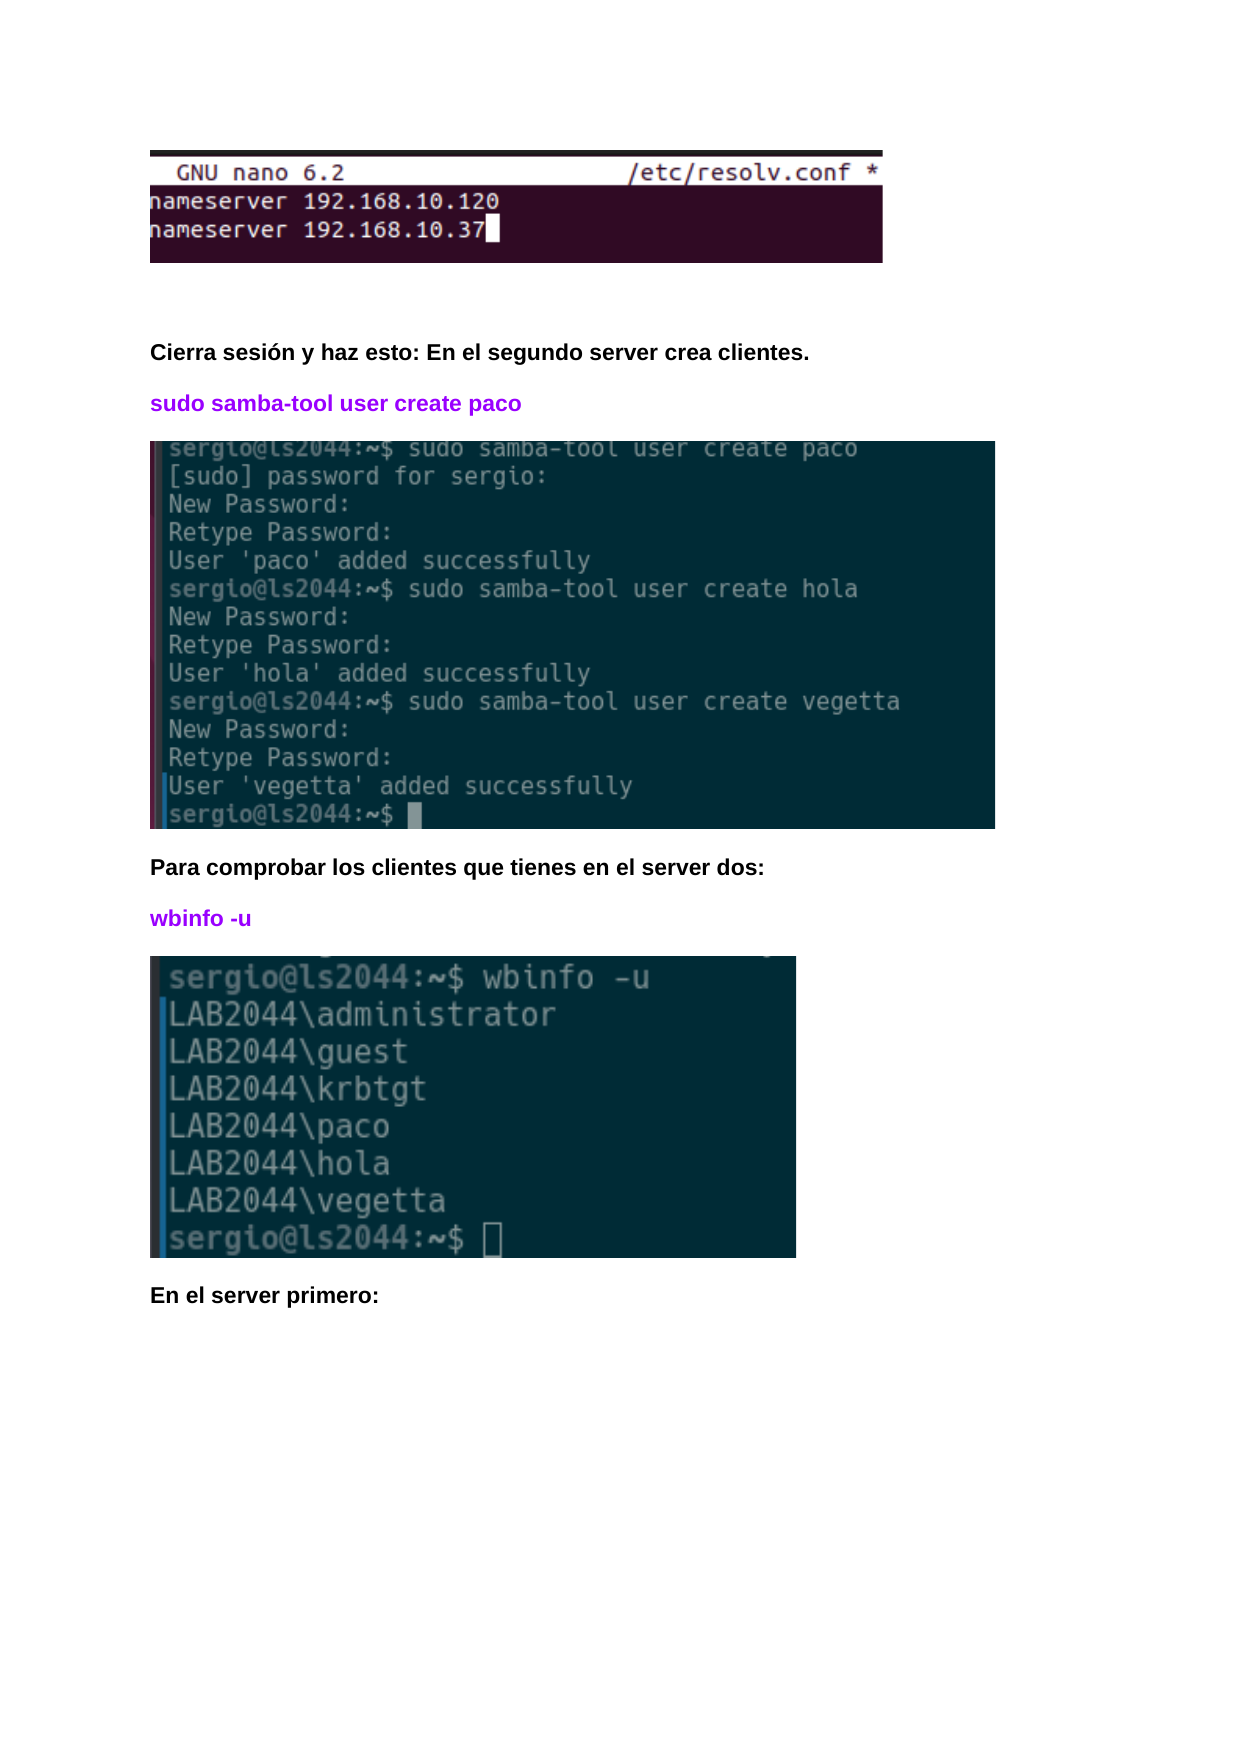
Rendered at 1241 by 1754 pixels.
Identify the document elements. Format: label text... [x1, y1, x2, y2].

picture [393, 1187, 407, 1212]
picture [663, 696, 674, 710]
picture [198, 668, 210, 681]
picture [762, 441, 772, 456]
picture [311, 471, 321, 484]
picture [337, 1193, 353, 1212]
picture [150, 441, 166, 829]
picture [507, 579, 533, 597]
picture [522, 781, 533, 794]
picture [663, 443, 674, 456]
picture [410, 776, 420, 794]
picture [208, 1231, 222, 1249]
picture [818, 443, 828, 456]
picture [255, 781, 265, 794]
picture [319, 1119, 333, 1144]
picture [721, 696, 730, 709]
picture [199, 748, 209, 766]
picture [705, 583, 715, 597]
picture [281, 724, 307, 738]
picture [297, 471, 307, 484]
picture [410, 583, 420, 597]
picture [494, 696, 504, 710]
picture [226, 1038, 240, 1063]
picture [411, 1076, 425, 1100]
picture [269, 748, 280, 766]
text sudo samba-tool user create paco [150, 390, 1090, 417]
picture [762, 579, 772, 597]
picture [170, 696, 196, 709]
picture [483, 964, 519, 989]
picture [679, 696, 687, 709]
picture [313, 612, 321, 625]
picture [339, 555, 350, 569]
picture [184, 724, 210, 738]
picture [227, 752, 237, 770]
picture [410, 471, 420, 484]
picture [381, 555, 392, 569]
picture [536, 781, 546, 794]
picture [297, 781, 308, 794]
picture [382, 441, 392, 460]
picture [244, 1150, 297, 1175]
picture [846, 443, 856, 456]
picture [185, 668, 195, 681]
picture [367, 551, 378, 569]
picture [227, 471, 237, 484]
picture [268, 691, 280, 710]
picture [185, 781, 195, 794]
picture [382, 804, 392, 826]
picture [183, 443, 196, 456]
picture [283, 809, 293, 822]
picture [536, 555, 547, 569]
picture [411, 1187, 425, 1212]
picture [319, 970, 333, 988]
picture [448, 1224, 463, 1255]
picture [721, 443, 730, 456]
picture [607, 776, 617, 794]
picture [355, 964, 409, 988]
text wbinfo -u [150, 905, 1090, 932]
picture [438, 668, 448, 681]
picture [283, 696, 293, 709]
picture [382, 691, 392, 714]
picture [183, 809, 196, 822]
picture [366, 587, 379, 592]
picture [337, 1119, 352, 1137]
picture [298, 964, 315, 988]
picture [355, 640, 364, 653]
picture [579, 781, 589, 794]
picture [211, 583, 223, 602]
picture [425, 471, 434, 484]
picture [747, 696, 758, 710]
picture [269, 668, 279, 681]
picture [353, 551, 364, 569]
picture [818, 583, 828, 597]
picture [452, 696, 462, 710]
picture [733, 696, 744, 710]
picture [311, 579, 322, 597]
picture [355, 527, 364, 540]
picture [452, 471, 462, 484]
picture [410, 443, 420, 456]
picture [244, 964, 260, 988]
picture [356, 1193, 370, 1218]
picture [705, 696, 715, 710]
picture [508, 668, 518, 681]
picture [185, 471, 195, 484]
picture [213, 466, 223, 484]
picture [804, 696, 814, 709]
picture [480, 668, 491, 681]
picture [283, 443, 293, 456]
picture [452, 443, 462, 456]
picture [408, 802, 422, 829]
picture [241, 527, 252, 541]
picture [607, 691, 617, 710]
picture [615, 977, 629, 982]
picture [428, 964, 463, 994]
picture [356, 1119, 370, 1137]
picture [311, 804, 322, 822]
picture [170, 494, 181, 512]
picture [635, 443, 645, 456]
picture [621, 781, 631, 799]
picture [508, 781, 518, 794]
picture [283, 663, 293, 681]
picture [565, 776, 575, 794]
picture [494, 583, 504, 597]
picture [536, 583, 547, 597]
picture [198, 781, 209, 794]
picture [226, 1001, 240, 1026]
picture [355, 752, 364, 766]
picture [888, 696, 898, 710]
picture [565, 551, 574, 569]
picture [227, 527, 237, 545]
picture [187, 1231, 205, 1249]
picture [211, 696, 223, 714]
picture [832, 696, 842, 714]
picture [480, 583, 490, 597]
picture [393, 1082, 407, 1106]
picture [356, 1150, 370, 1175]
picture [452, 555, 462, 569]
picture [319, 1150, 333, 1175]
picture [319, 1076, 334, 1100]
picture [579, 555, 589, 573]
picture [551, 663, 560, 681]
picture [211, 443, 223, 461]
picture [269, 555, 279, 569]
picture [244, 1187, 297, 1212]
picture [187, 970, 205, 988]
picture [214, 555, 223, 569]
picture [551, 781, 561, 794]
picture [438, 776, 448, 794]
picture [551, 551, 560, 569]
picture [381, 663, 406, 681]
picture [170, 776, 181, 794]
picture [593, 583, 603, 597]
picture [199, 523, 209, 541]
picture [311, 640, 321, 653]
picture [482, 471, 490, 484]
text Para comprobar los clientes que tienes en el server dos: [150, 854, 1090, 880]
picture [283, 752, 293, 766]
picture [227, 441, 238, 456]
picture [541, 970, 555, 988]
picture [382, 579, 392, 601]
picture [483, 1222, 502, 1258]
picture [593, 696, 603, 710]
picture [480, 781, 490, 794]
text En el server primero: [150, 1282, 1090, 1308]
picture [507, 441, 533, 456]
picture [494, 781, 504, 794]
picture [300, 1187, 314, 1214]
picture [170, 1150, 223, 1175]
picture [324, 752, 350, 766]
picture [325, 720, 335, 738]
picture [150, 150, 883, 263]
picture [396, 466, 406, 484]
picture [367, 748, 378, 766]
picture [325, 776, 335, 794]
picture [213, 752, 223, 771]
picture [227, 494, 238, 512]
picture [300, 1076, 314, 1102]
picture [366, 699, 379, 705]
picture [297, 527, 307, 541]
picture [269, 612, 279, 625]
picture [846, 583, 856, 597]
picture [374, 1156, 389, 1175]
picture [452, 583, 462, 597]
picture [269, 522, 280, 541]
picture [227, 804, 238, 822]
picture [355, 471, 364, 484]
picture [324, 579, 351, 597]
picture [185, 555, 195, 569]
picture [376, 1001, 388, 1026]
picture [494, 555, 504, 569]
picture [610, 441, 617, 456]
picture [255, 663, 265, 681]
picture [311, 776, 321, 794]
picture [705, 443, 715, 456]
picture [213, 527, 224, 545]
picture [255, 724, 265, 738]
picture [244, 1113, 297, 1137]
picture [578, 970, 592, 989]
picture [324, 527, 350, 541]
picture [367, 635, 378, 653]
picture [224, 1231, 240, 1255]
picture [679, 583, 687, 597]
picture [227, 640, 237, 658]
picture [846, 696, 857, 710]
picture [269, 724, 279, 738]
picture [170, 1113, 223, 1137]
picture [775, 583, 786, 597]
picture [452, 668, 462, 681]
picture [313, 724, 321, 738]
picture [508, 555, 518, 569]
picture [804, 579, 814, 597]
picture [184, 640, 195, 653]
picture [184, 612, 210, 625]
picture [324, 804, 351, 822]
picture [339, 1082, 351, 1100]
picture [297, 555, 307, 569]
picture [241, 724, 251, 738]
picture [283, 640, 293, 653]
picture [337, 1001, 351, 1026]
picture [269, 471, 279, 489]
picture [466, 555, 476, 569]
picture [297, 804, 307, 822]
picture [261, 1225, 298, 1253]
picture [424, 696, 434, 710]
picture [283, 583, 293, 597]
picture [593, 776, 603, 794]
picture [578, 443, 589, 456]
picture [227, 691, 238, 710]
picture [241, 499, 251, 512]
picture [353, 663, 364, 681]
picture [283, 471, 293, 484]
picture [300, 1001, 314, 1028]
picture [564, 691, 575, 710]
picture [395, 776, 406, 794]
picture [199, 809, 209, 822]
picture [374, 1193, 390, 1212]
picture [199, 583, 209, 597]
picture [170, 719, 181, 738]
picture [199, 443, 209, 456]
picture [507, 691, 533, 710]
picture [170, 1187, 223, 1212]
picture [281, 612, 307, 625]
picture [283, 527, 293, 541]
picture [593, 443, 603, 456]
picture [297, 752, 307, 766]
picture [319, 1044, 333, 1069]
picture [634, 970, 648, 989]
picture [283, 781, 293, 799]
picture [466, 668, 476, 681]
picture [311, 691, 351, 709]
picture [480, 555, 491, 569]
picture [268, 804, 279, 822]
picture [424, 668, 434, 681]
picture [560, 964, 574, 988]
picture [874, 691, 884, 710]
picture [832, 579, 842, 597]
picture [269, 635, 280, 653]
picture [240, 579, 267, 600]
picture [241, 640, 252, 653]
picture [430, 1193, 444, 1212]
picture [296, 691, 307, 710]
picture [213, 640, 223, 658]
picture [565, 579, 574, 597]
picture [170, 635, 182, 653]
picture [410, 696, 420, 710]
picture [244, 1075, 297, 1100]
picture [430, 1007, 444, 1026]
picture [283, 555, 293, 569]
picture [227, 719, 237, 738]
picture [297, 640, 307, 653]
picture [448, 1001, 462, 1026]
picture [319, 1231, 333, 1249]
picture [240, 804, 267, 825]
picture [324, 441, 351, 456]
picture [311, 527, 321, 541]
picture [578, 583, 589, 597]
picture [300, 1038, 314, 1065]
picture [374, 1044, 388, 1063]
picture [243, 464, 249, 489]
picture [428, 1235, 446, 1243]
picture [525, 964, 537, 989]
picture [244, 1224, 260, 1249]
picture [297, 441, 307, 456]
picture [311, 752, 321, 766]
picture [211, 809, 223, 827]
picture [818, 696, 829, 710]
picture [466, 781, 476, 794]
picture [240, 691, 267, 713]
picture [324, 471, 350, 484]
picture [762, 691, 772, 710]
picture [298, 1224, 315, 1249]
picture [244, 1038, 297, 1063]
picture [226, 1075, 240, 1100]
picture [184, 752, 195, 766]
picture [255, 555, 265, 573]
picture [649, 443, 659, 456]
picture [578, 696, 589, 710]
picture [635, 583, 645, 597]
picture [170, 443, 181, 456]
picture [747, 443, 758, 456]
picture [721, 583, 730, 597]
picture [804, 443, 814, 461]
picture [775, 696, 787, 710]
picture [170, 1038, 223, 1063]
picture [494, 471, 504, 489]
picture [485, 1007, 500, 1026]
picture [255, 612, 265, 625]
picture [227, 607, 238, 625]
picture [747, 583, 758, 597]
picture [208, 970, 222, 988]
picture [183, 583, 196, 597]
picture [313, 499, 321, 512]
picture [150, 956, 165, 1258]
picture [199, 471, 209, 484]
picture [170, 522, 182, 541]
picture [393, 1007, 407, 1026]
picture [311, 441, 322, 456]
picture [281, 499, 307, 512]
picture [339, 781, 350, 794]
picture [214, 668, 223, 681]
picture [300, 1113, 314, 1139]
picture [832, 443, 842, 456]
picture [241, 752, 251, 766]
picture [565, 441, 575, 456]
picture [543, 1007, 555, 1026]
picture [424, 443, 434, 456]
picture [536, 668, 547, 681]
picture [226, 1150, 240, 1175]
picture [438, 555, 448, 569]
picture [510, 471, 518, 484]
picture [536, 696, 547, 710]
picture [522, 1007, 537, 1026]
picture [224, 970, 240, 995]
text Cierra sesión y haz esto: En el segundo server crea clientes. [150, 339, 1090, 365]
picture [522, 663, 532, 681]
picture [170, 551, 181, 569]
picture [226, 1187, 240, 1212]
picture [255, 499, 265, 512]
picture [679, 443, 687, 456]
picture [356, 1044, 371, 1063]
picture [226, 1113, 240, 1137]
picture [244, 1001, 297, 1026]
picture [325, 494, 335, 512]
picture [663, 583, 674, 597]
picture [261, 964, 298, 993]
picture [297, 668, 307, 681]
picture [325, 607, 335, 625]
picture [170, 1001, 223, 1026]
picture [336, 1224, 351, 1249]
picture [469, 1007, 481, 1026]
picture [198, 555, 209, 569]
picture [356, 1076, 371, 1100]
picture [354, 1007, 372, 1026]
picture [337, 1156, 351, 1175]
picture [494, 668, 504, 681]
picture [269, 781, 280, 794]
picture [438, 441, 448, 456]
picture [504, 1001, 518, 1026]
picture [170, 809, 181, 822]
picture [480, 696, 490, 710]
picture [522, 551, 532, 569]
picture [649, 583, 659, 597]
picture [170, 583, 181, 597]
picture [366, 446, 379, 451]
picture [184, 499, 210, 512]
picture [319, 1007, 333, 1026]
picture [438, 691, 448, 710]
picture [367, 466, 378, 484]
picture [324, 640, 350, 653]
picture [227, 579, 238, 597]
picture [339, 668, 350, 681]
picture [172, 464, 179, 489]
picture [367, 663, 378, 681]
picture [413, 1001, 425, 1026]
picture [336, 964, 351, 988]
picture [318, 1193, 334, 1212]
picture [170, 1075, 223, 1100]
picture [607, 579, 617, 597]
picture [438, 579, 448, 597]
picture [170, 748, 182, 766]
picture [170, 1231, 184, 1249]
picture [381, 781, 392, 794]
picture [170, 663, 181, 681]
picture [337, 1044, 351, 1063]
picture [241, 612, 251, 625]
picture [184, 527, 196, 541]
picture [635, 696, 645, 710]
picture [374, 1076, 388, 1100]
picture [424, 781, 435, 794]
picture [366, 812, 379, 817]
picture [424, 555, 434, 569]
picture [578, 668, 590, 686]
picture [199, 696, 209, 709]
picture [733, 583, 744, 597]
picture [466, 471, 477, 484]
picture [269, 499, 279, 512]
picture [199, 635, 209, 653]
picture [860, 691, 870, 710]
picture [374, 1119, 388, 1137]
picture [170, 970, 184, 988]
picture [775, 443, 786, 456]
picture [393, 1038, 407, 1063]
picture [296, 579, 307, 597]
picture [649, 696, 659, 710]
picture [268, 579, 279, 597]
picture [214, 781, 223, 794]
picture [733, 443, 744, 456]
picture [170, 607, 181, 625]
picture [367, 522, 378, 541]
picture [300, 1150, 314, 1177]
picture [271, 441, 279, 456]
picture [424, 583, 434, 597]
picture [522, 471, 533, 484]
picture [240, 441, 267, 459]
picture [396, 551, 406, 569]
picture [565, 663, 575, 681]
picture [480, 443, 490, 456]
picture [494, 443, 504, 456]
picture [536, 443, 547, 456]
picture [356, 1224, 409, 1249]
